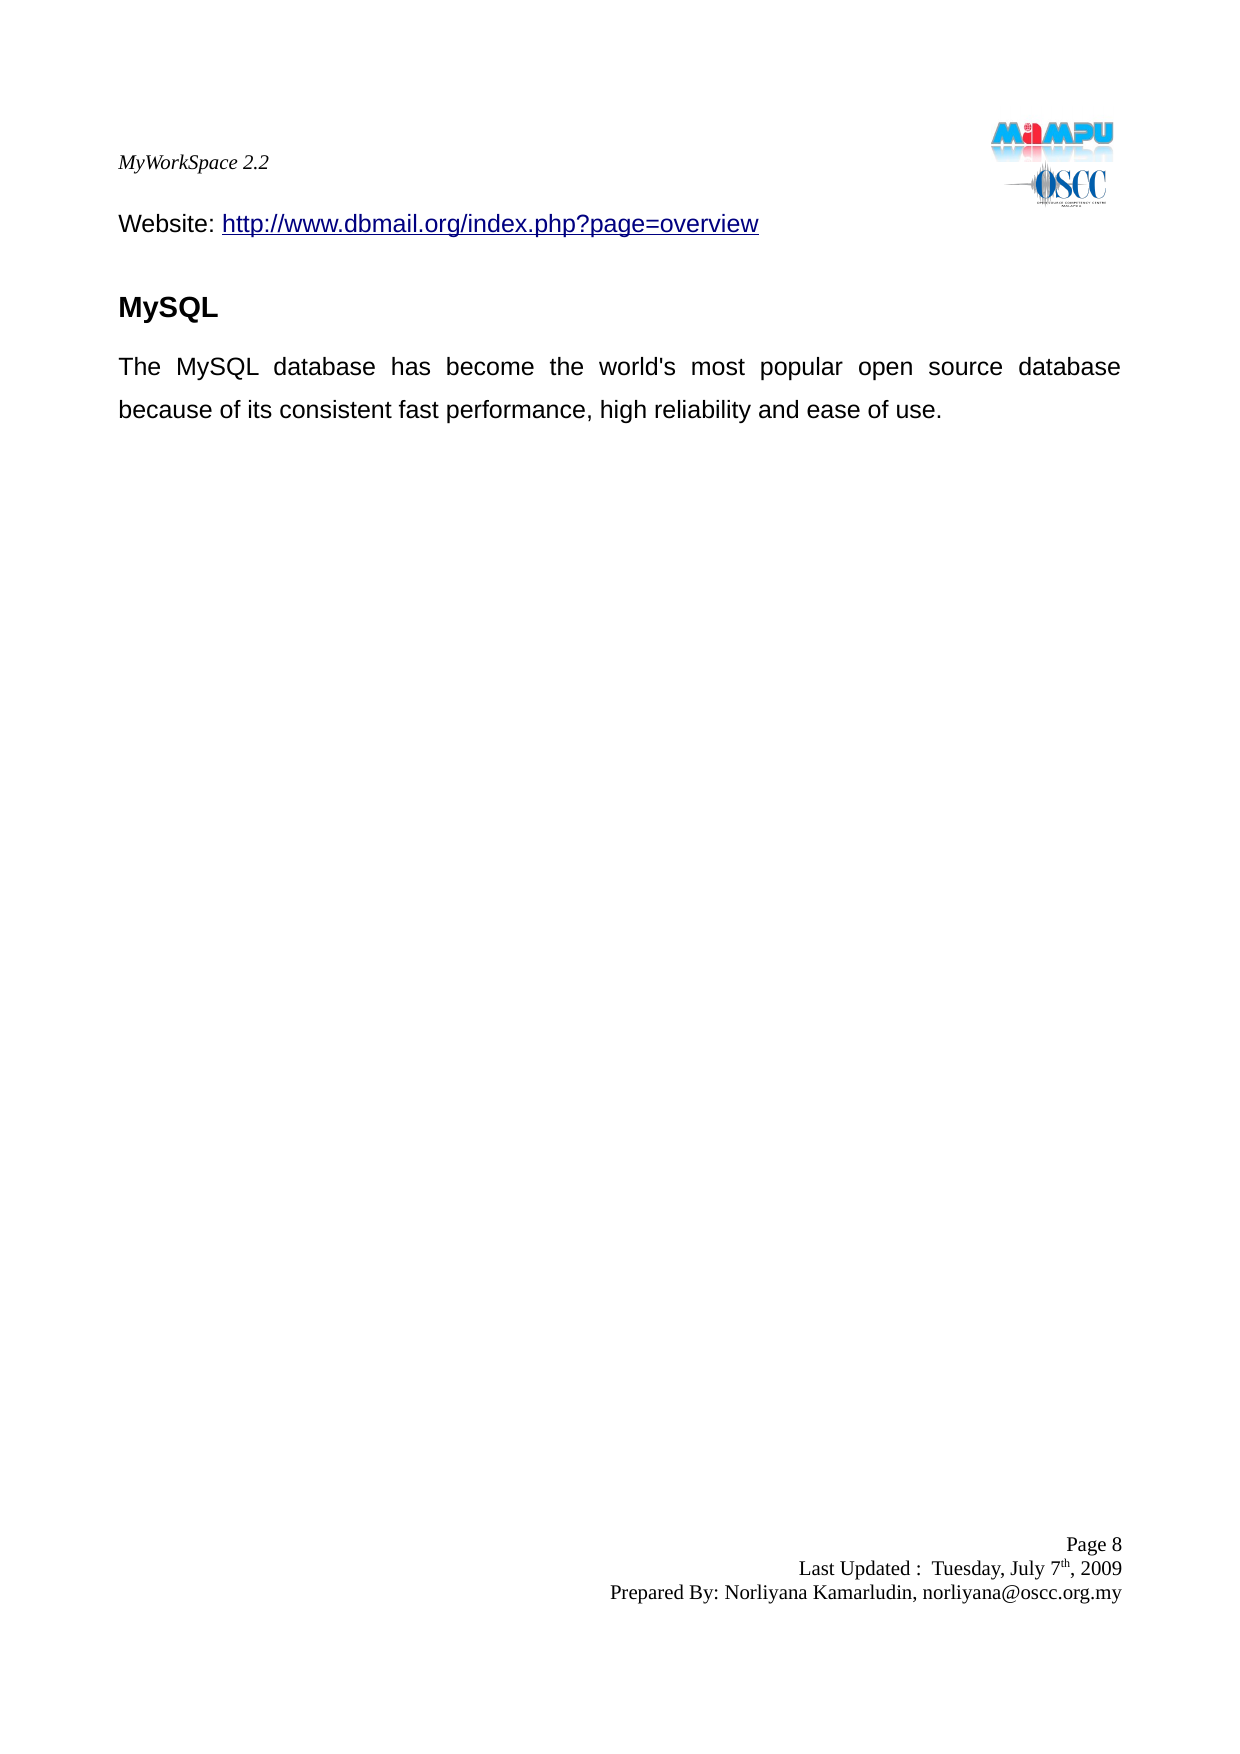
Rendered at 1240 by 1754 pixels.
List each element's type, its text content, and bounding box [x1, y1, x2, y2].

subtitle MySQL [118, 289, 1122, 323]
picture [991, 106, 1114, 208]
text The MySQL database has become the world's most popular open source database because of its consistent fast performance, high reliability and ease of use. [118, 352, 1122, 424]
text Website: http://www.dbmail.org/index.php?page=overview [118, 209, 1122, 238]
